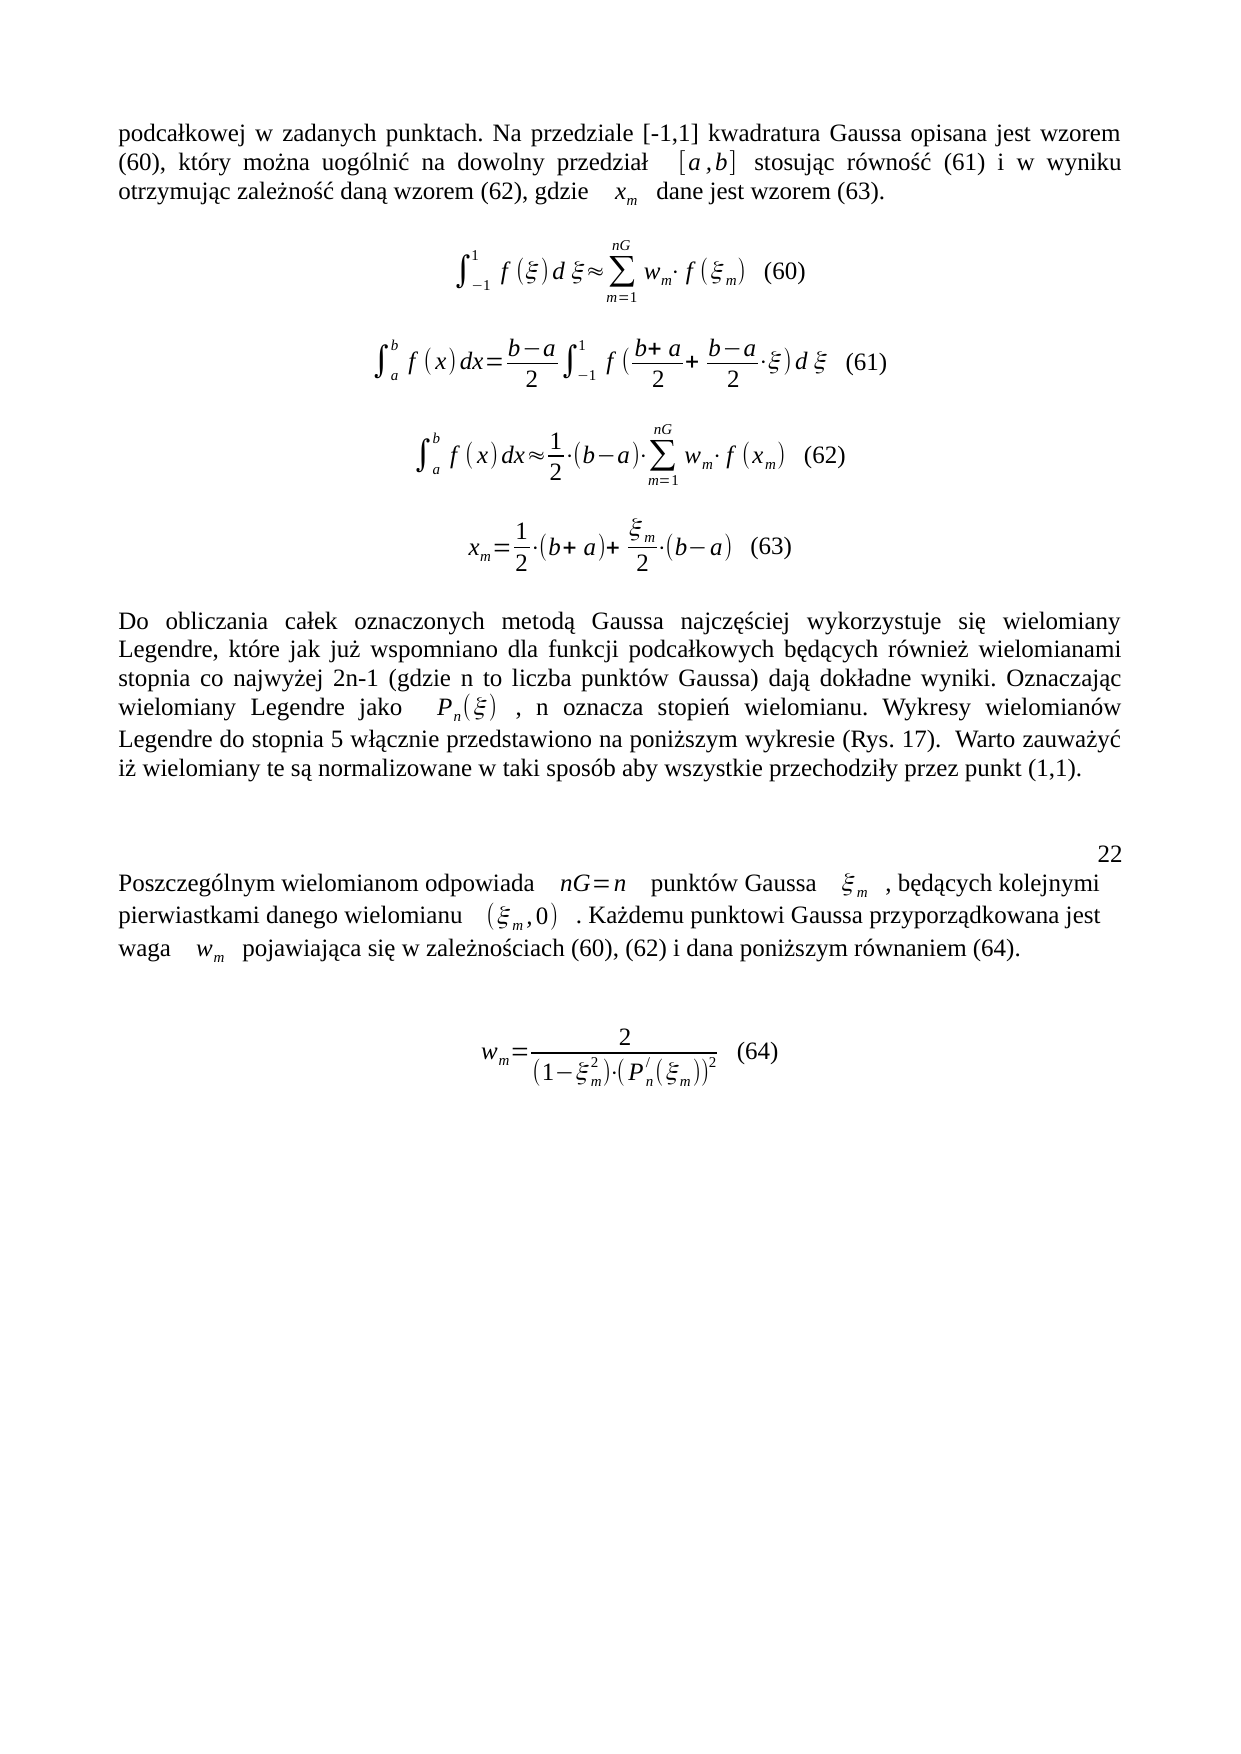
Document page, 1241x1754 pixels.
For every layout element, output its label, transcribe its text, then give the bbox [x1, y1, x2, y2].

text (64) [118, 1023, 1122, 1118]
text (61) [118, 334, 1122, 393]
text (63) [118, 517, 1122, 577]
text (60) [118, 238, 1122, 305]
text Do obliczania całek oznaczonych metodą Gaussa najczęściej wykorzystuje się wielomiany Legendre, które jak już wspomniano dla funkcji podcałkowych będących również wielomianami stopnia co najwyżej 2n-1 (gdzie n to liczba punktów Gaussa) dają dokładne wyniki. Oznaczając wielomiany Legendre jako , n oznacza stopień wielomianu. Wykresy wielomianów Legendre do stopnia 5 włącznie przedstawiono na poniższym wykresie (Rys. 17). Warto zauważyć iż wielomiany te są normalizowane w taki sposób aby wszystkie przechodziły przez punkt (1,1). [118, 606, 1122, 782]
text podcałkowej w zadanych punktach. Na przedziale [-1,1] kwadratura Gaussa opisana jest wzorem (60), który można uogólnić na dowolny przedział stosując równość (61) i w wyniku otrzymując zależność daną wzorem (62), gdzie dane jest wzorem (63). [118, 118, 1122, 209]
text (62) [118, 421, 1122, 489]
text Poszczególnym wielomianom odpowiada punktów Gaussa , będących kolejnymi pierwiastkami danego wielomianu . Każdemu punktowi Gaussa przyporządkowana jest waga pojawiająca się w zależnościach (60), (62) i dana poniższym równaniem (64). [118, 868, 1122, 966]
text 22 [118, 839, 1122, 868]
